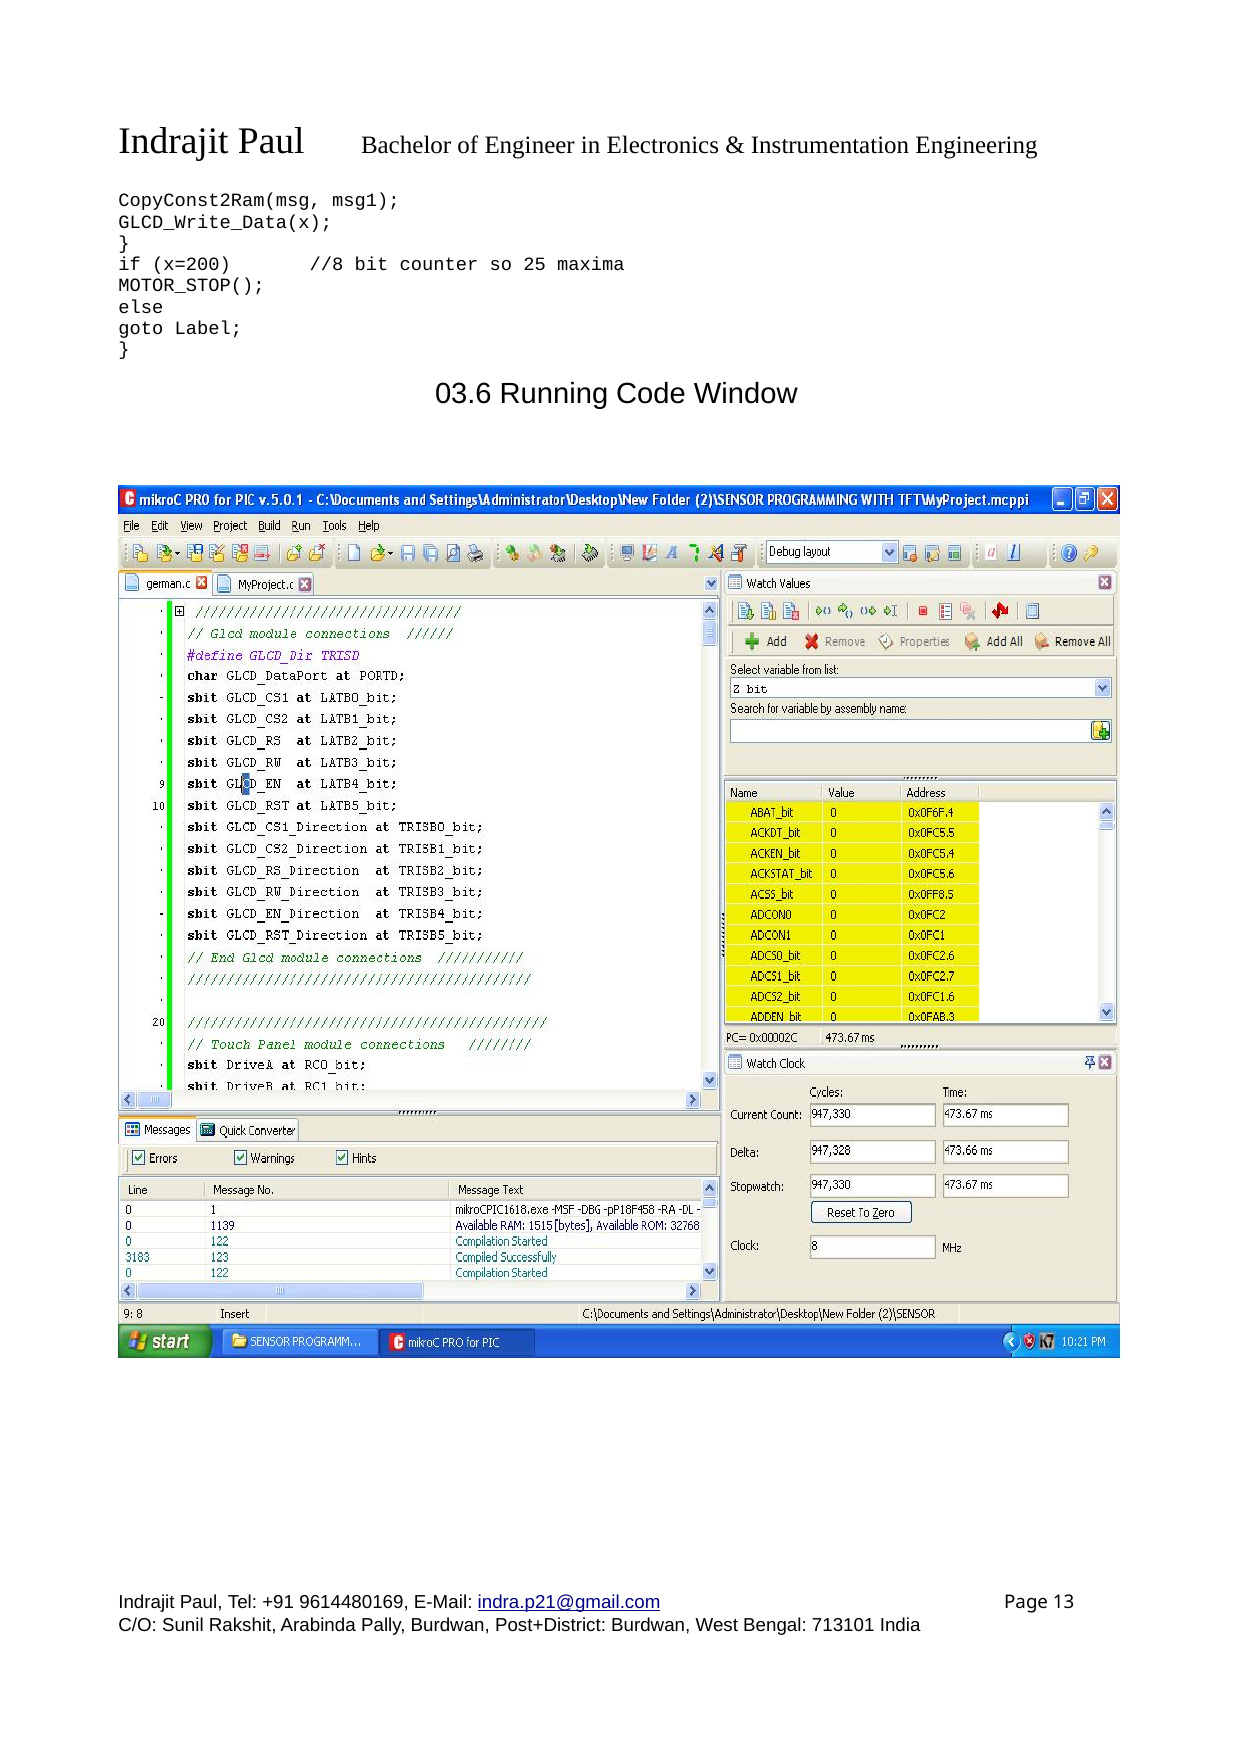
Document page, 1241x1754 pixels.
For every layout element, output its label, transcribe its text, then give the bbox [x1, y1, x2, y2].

text goto Label; [118, 319, 1122, 340]
text } [118, 340, 1122, 361]
picture [118, 485, 1123, 1361]
text } [118, 234, 1122, 255]
text if (x=200) //8 bit counter so 25 maxima [118, 255, 1122, 276]
text GLCD_Write_Data(x); [118, 212, 1122, 234]
text else [118, 297, 1122, 319]
subtitle 03.6 Running Code Window [118, 376, 1122, 409]
text MOTOR_STOP(); [118, 276, 1122, 297]
text CopyConst2Ram(msg, msg1); [118, 191, 1122, 212]
